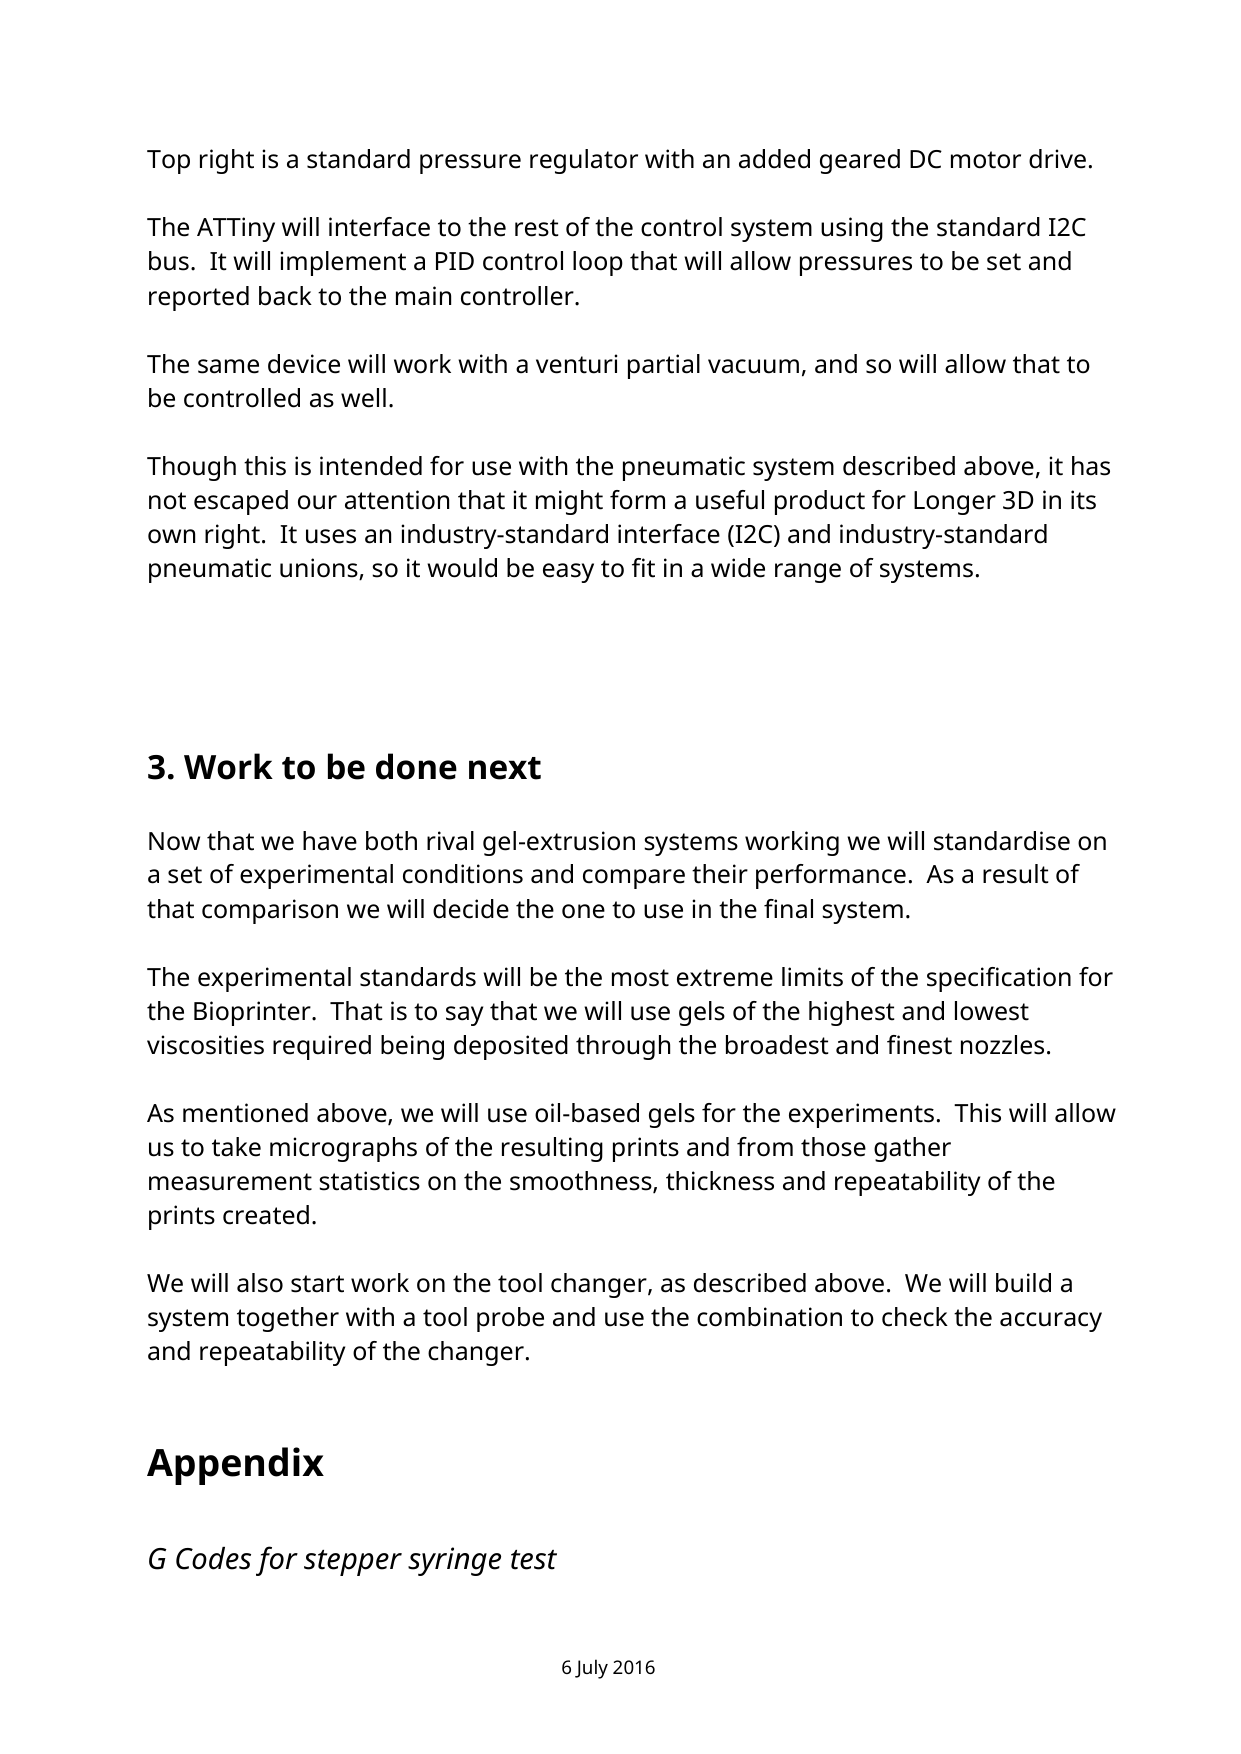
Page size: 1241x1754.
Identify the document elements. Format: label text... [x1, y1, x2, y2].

text As mentioned above, we will use oil-based gels for the experiments. This will allow us to take micrographs of the resulting prints and from those gather measurement statistics on the smoothness, thickness and repeatability of the prints created. [147, 1096, 1122, 1232]
text Now that we have both rival gel-extrusion systems working we will standardise on a set of experimental conditions and compare their performance. As a result of that comparison we will decide the one to use in the final system. [147, 823, 1122, 925]
text Appendix [147, 1436, 1122, 1487]
text The ATTiny will interface to the rest of the control system using the standard I2C bus. It will implement a PID control loop that will allow pressures to be set and reported back to the main controller. [147, 210, 1122, 312]
text 3. Work to be done next [147, 744, 1122, 789]
text Top right is a standard pressure regulator with an added geared DC motor drive. [147, 142, 1122, 176]
text The experimental standards will be the most extreme limits of the specification for the Bioprinter. That is to say that we will use gels of the highest and lowest viscosities required being deposited through the broadest and finest nozzles. [147, 959, 1122, 1062]
text Though this is intended for use with the pneumatic system described above, it has not escaped our attention that it might form a useful product for Longer 3D in its own right. It uses an industry-standard interface (I2C) and industry-standard pneumatic unions, so it would be easy to fit in a wide range of systems. [147, 448, 1122, 585]
text The same device will work with a venturi partial vacuum, and so will allow that to be controlled as well. [147, 346, 1122, 414]
text G Codes for stepper syringe test [147, 1538, 1122, 1578]
text We will also start work on the tool changer, as described above. We will build a system together with a tool probe and use the combination to check the accuracy and repeatability of the changer. [147, 1266, 1122, 1368]
